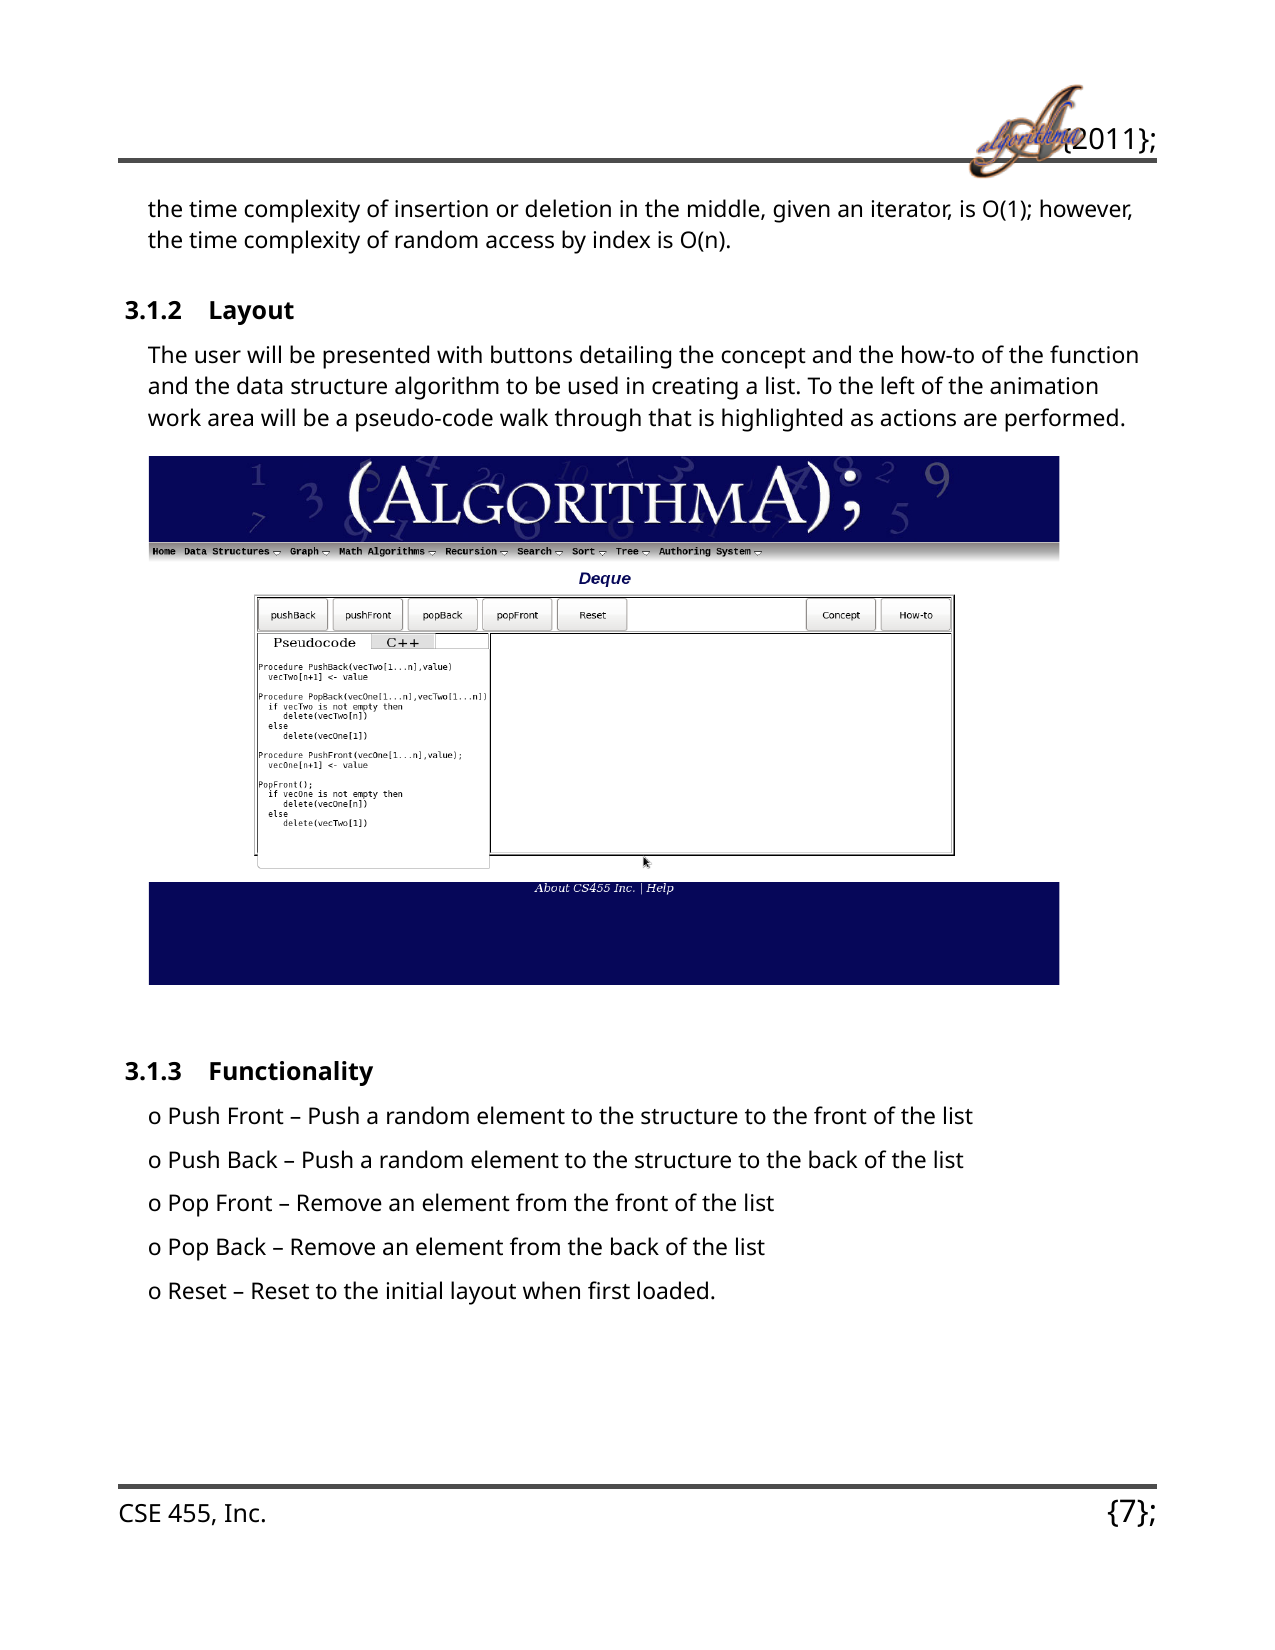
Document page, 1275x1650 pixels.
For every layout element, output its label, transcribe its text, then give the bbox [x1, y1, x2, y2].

text o Push Back – Push a random element to the structure to the back of the list [148, 1143, 1157, 1175]
picture [148, 456, 1060, 985]
subtitle Functionality [118, 1053, 1157, 1087]
text o Pop Front – Remove an element from the front of the list [148, 1187, 1157, 1218]
text o Reset – Reset to the initial layout when first loaded. [148, 1275, 1157, 1306]
text o Pop Back – Remove an element from the back of the list [148, 1231, 1157, 1262]
picture [966, 83, 1087, 180]
text o Push Front – Push a random element to the structure to the front of the list [148, 1100, 1157, 1131]
text The user will be presented with buttons detailing the concept and the how-to of the function and the data structure algorithm to be used in creating a list. To the left of the animation work area will be a pseudo-code walk through that is highlighted as actions are performed. [148, 339, 1157, 433]
text the time complexity of insertion or deletion in the middle, given an iterator, is O(1); however, the time complexity of random access by index is O(n). [148, 192, 1157, 255]
subtitle Layout [118, 292, 1157, 327]
